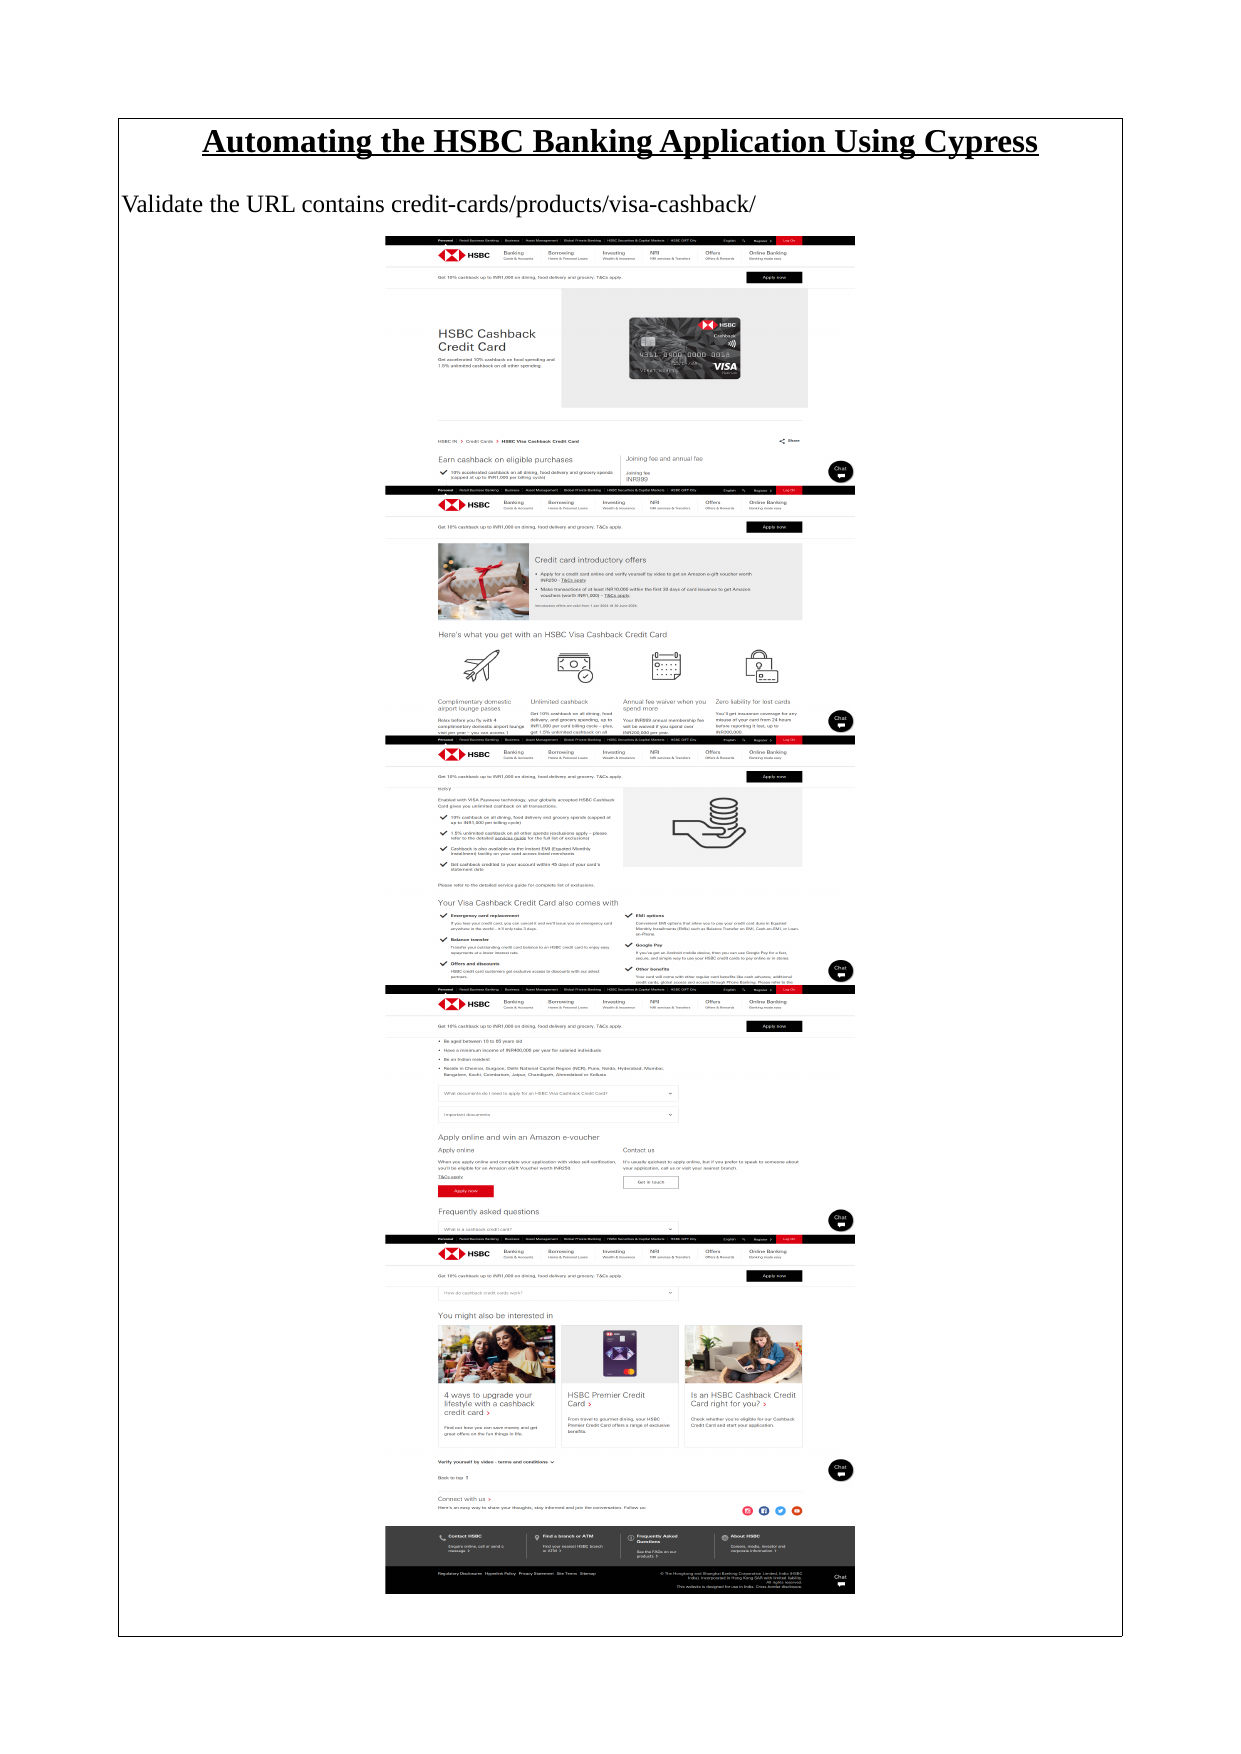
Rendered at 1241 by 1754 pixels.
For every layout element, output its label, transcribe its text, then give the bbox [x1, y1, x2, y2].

text Validate the URL contains credit-cards/products/visa-cashback/ [121, 189, 1119, 218]
picture [385, 236, 855, 1594]
